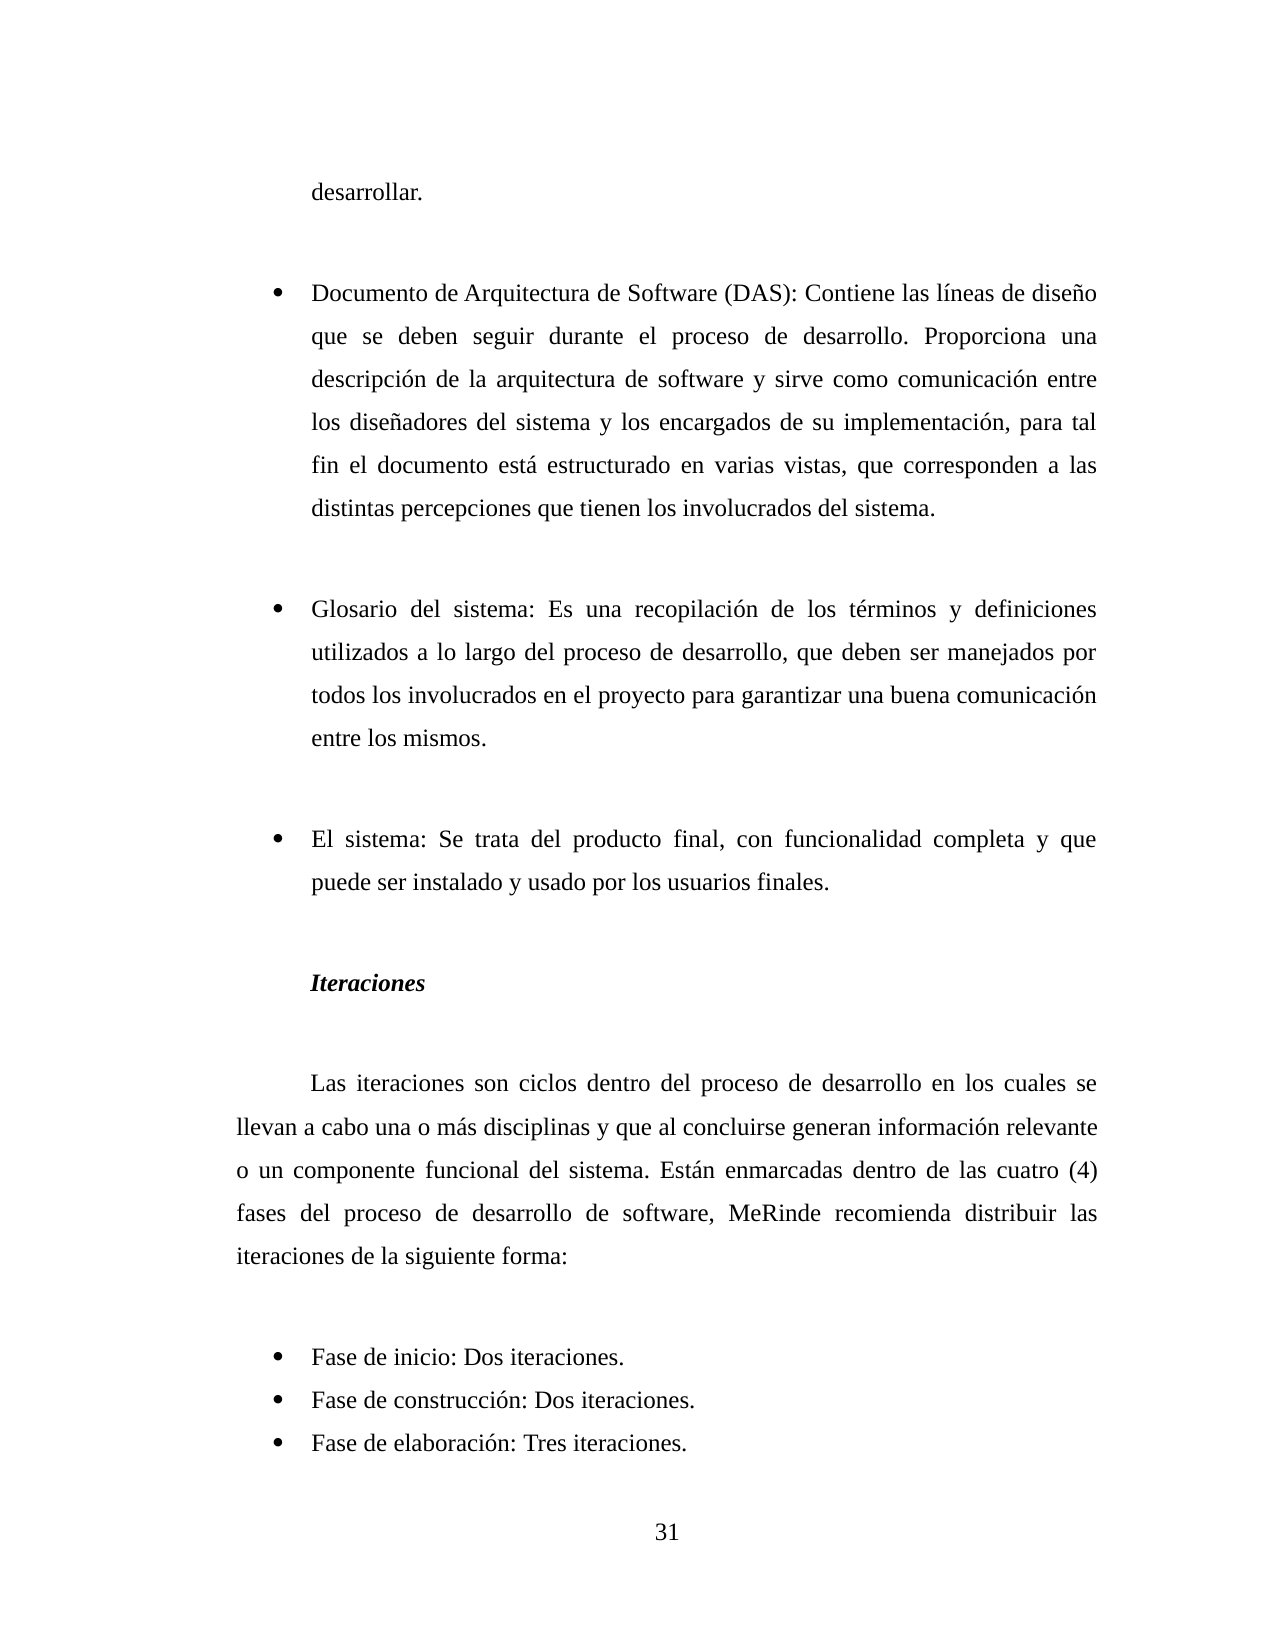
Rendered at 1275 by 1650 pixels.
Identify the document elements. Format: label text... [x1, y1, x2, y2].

list Fase de elaboración: Tres iteraciones. [274, 1428, 1098, 1457]
list Fase de inicio: Dos iteraciones. [274, 1342, 1098, 1370]
list Fase de construcción: Dos iteraciones. [274, 1385, 1098, 1413]
list Documento de Arquitectura de Software (DAS): Contiene las líneas de diseño que se deben seguir durante el proceso de desarrollo. Proporciona una descripción de la arquitectura de software y sirve como comunicación entre los diseñadores del sistema y los encargados de su implementación, para tal fin el documento está estructurado en varias vistas, que corresponden a las distintas percepciones que tienen los involucrados del sistema. [274, 278, 1098, 522]
text Iteraciones [236, 968, 1098, 997]
list El sistema: Se trata del producto final, con funcionalidad completa y que puede ser instalado y usado por los usuarios finales. [274, 824, 1098, 896]
list Glosario del sistema: Es una recopilación de los términos y definiciones utilizados a lo largo del proceso de desarrollo, que deben ser manejados por todos los involucrados en el proyecto para garantizar una buena comunicación entre los mismos. [274, 594, 1098, 752]
text Las iteraciones son ciclos dentro del proceso de desarrollo en los cuales se llevan a cabo una o más disciplinas y que al concluirse generan información relevante o un componente funcional del sistema. Están enmarcadas dentro de las cuatro (4) fases del proceso de desarrollo de software, MeRinde recomienda distribuir las iteraciones de la siguiente forma: [236, 1068, 1098, 1270]
list desarrollar. [274, 177, 1098, 206]
